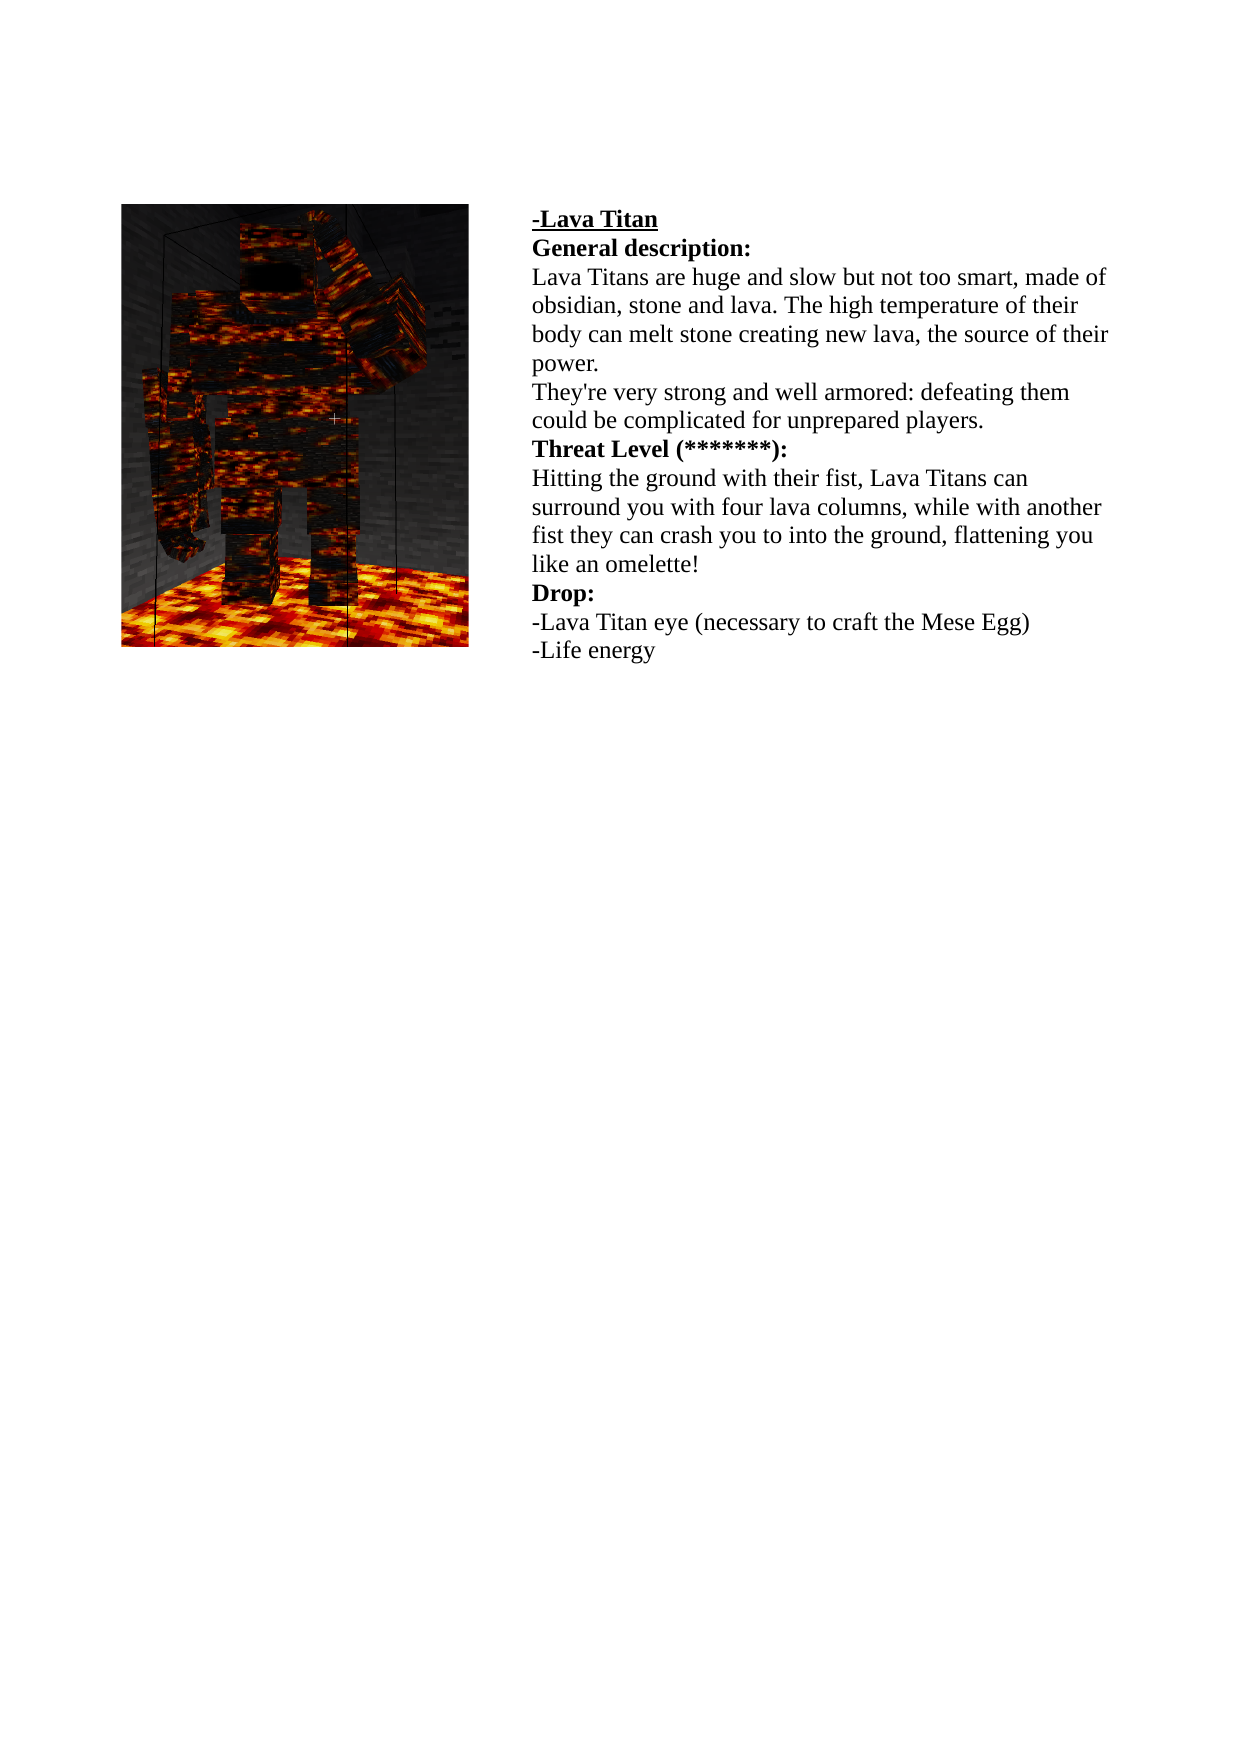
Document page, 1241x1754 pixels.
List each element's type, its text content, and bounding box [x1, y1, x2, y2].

text -Life energy [532, 636, 1122, 664]
text Threat Level (*******): [532, 434, 1122, 463]
text They're very strong and well armored: defeating them could be complicated for unprepared players. [532, 377, 1122, 434]
text -Lava Titan eye (necessary to craft the Mese Egg) [532, 607, 1122, 636]
text Drop: [532, 578, 1122, 607]
text Lava Titans are huge and slow but not too smart, made of obsidian, stone and lava. The high temperature of their body can melt stone creating new lava, the source of their power. [532, 262, 1122, 377]
picture [121, 204, 469, 647]
text Hitting the ground with their fist, Lava Titans can surround you with four lava columns, while with another fist they can crash you to into the ground, flattening you like an omelette! [532, 463, 1122, 578]
text General description: [532, 233, 1122, 262]
text -Lava Titan [532, 204, 1122, 233]
